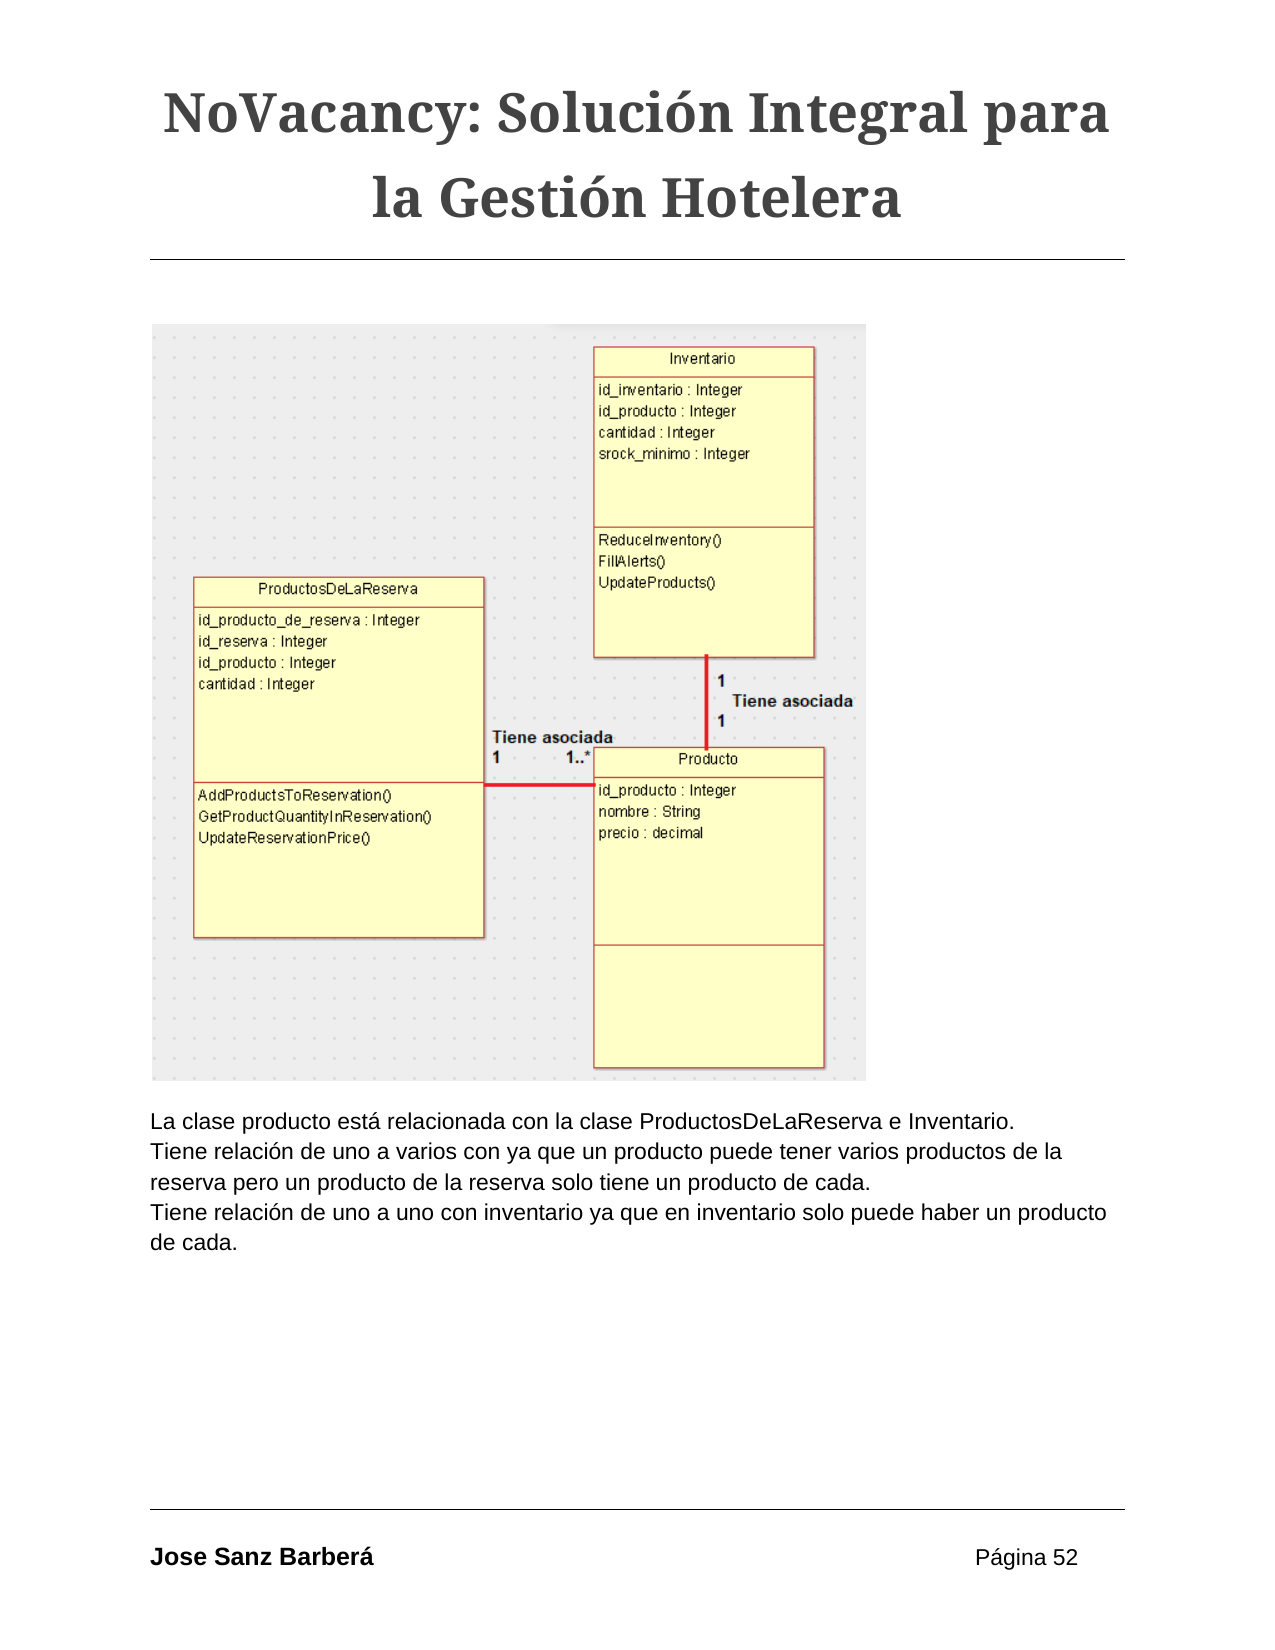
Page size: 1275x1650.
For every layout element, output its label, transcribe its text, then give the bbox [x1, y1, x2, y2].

text Tiene relación de uno a uno con inventario ya que en inventario solo puede haber un producto de cada. [150, 1199, 1125, 1255]
text Tiene relación de uno a varios con ya que un producto puede tener varios productos de la reserva pero un producto de la reserva solo tiene un producto de cada. [150, 1138, 1125, 1195]
text La clase producto está relacionada con la clase ProductosDeLaReserva e Inventario. [150, 1108, 1125, 1134]
picture [152, 324, 866, 1081]
